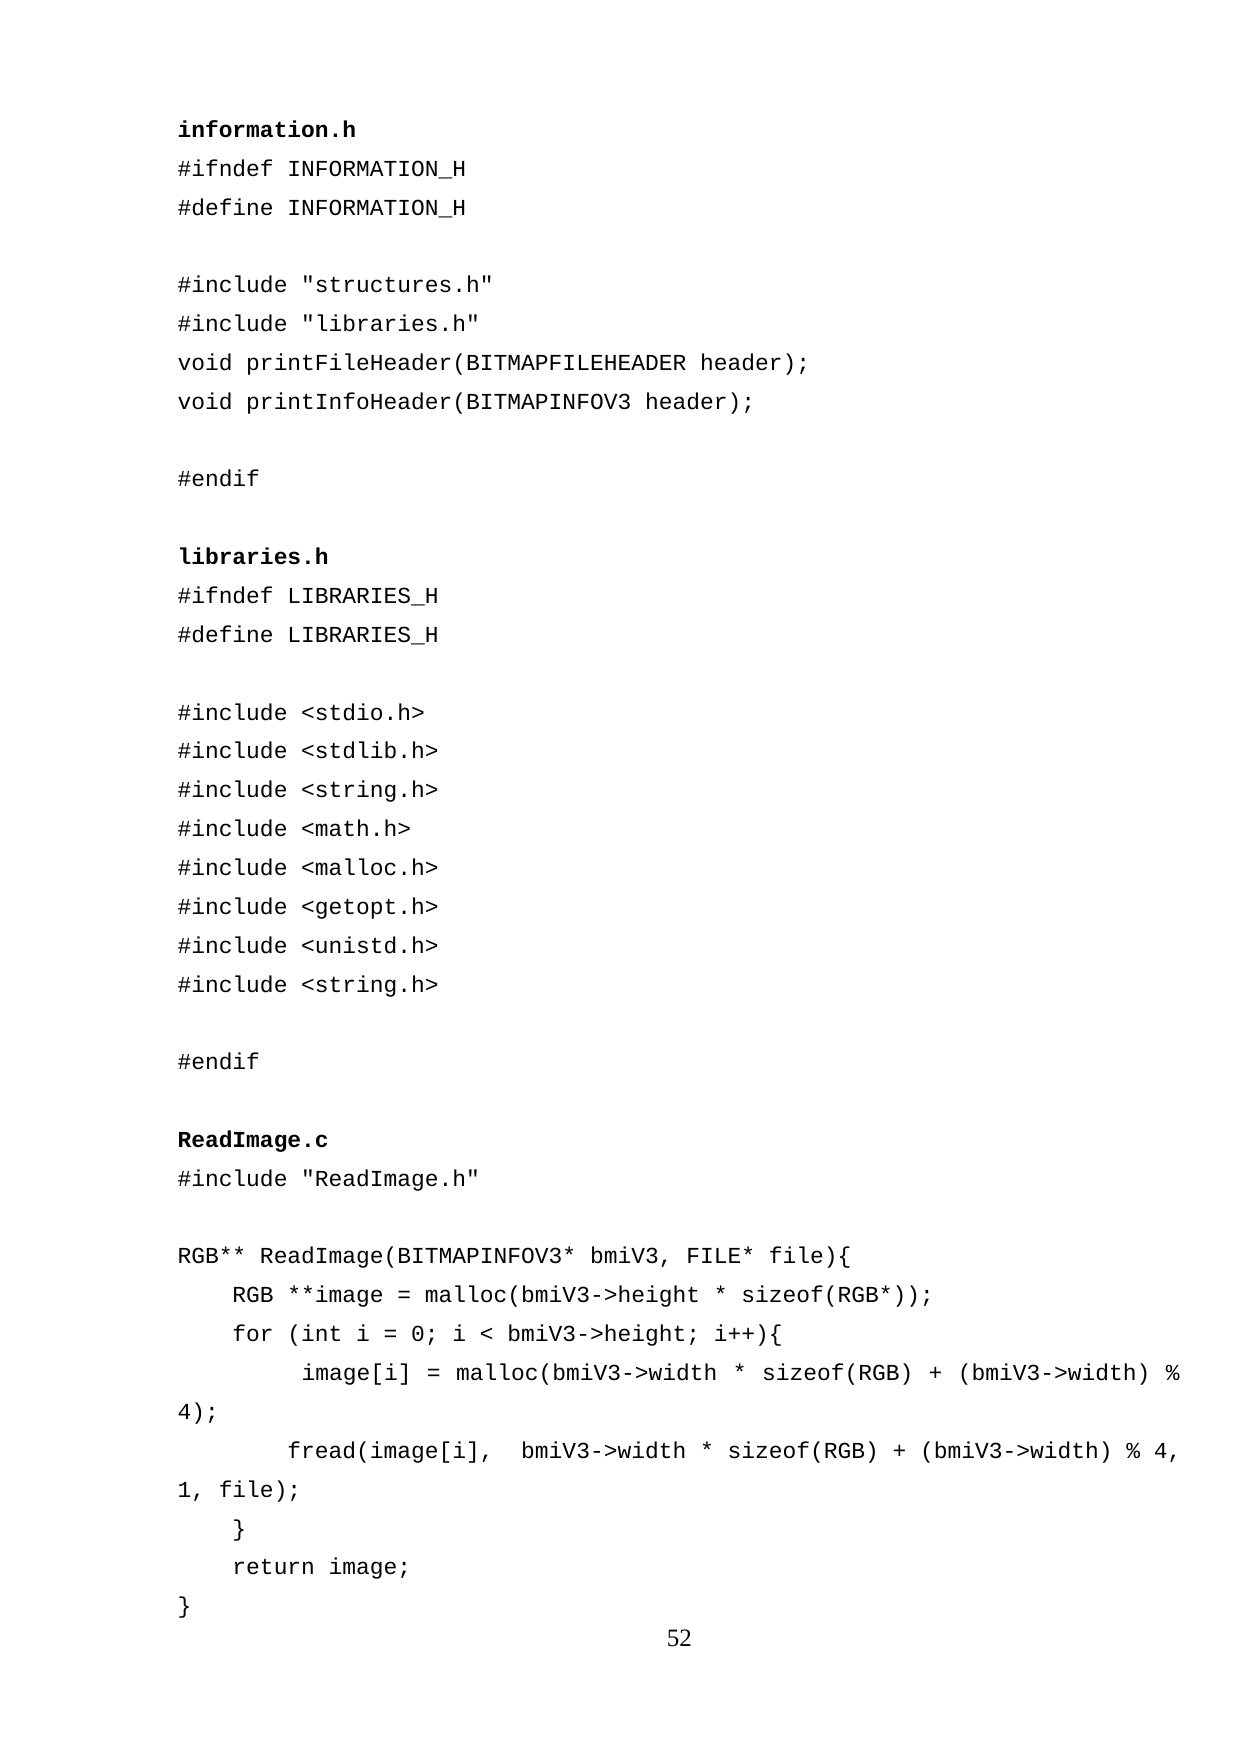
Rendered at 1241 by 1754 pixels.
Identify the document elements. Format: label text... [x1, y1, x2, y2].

text libraries.h [177, 546, 1181, 571]
text void printFileHeader(BITMAPFILEHEADER header); [177, 351, 1181, 377]
text #include <malloc.h> [177, 856, 1181, 882]
text #include <stdio.h> [177, 701, 1181, 727]
text #include <math.h> [177, 817, 1181, 843]
text #include "libraries.h" [177, 312, 1181, 338]
text #include <unistd.h> [177, 934, 1181, 960]
text #ifndef INFORMATION_H [177, 157, 1181, 183]
text RGB** ReadImage(BITMAPINFOV3* bmiV3, FILE* file){ [177, 1245, 1181, 1271]
text void printInfoHeader(BITMAPINFOV3 header); [177, 390, 1181, 416]
text #include "structures.h" [177, 273, 1181, 299]
text #include <string.h> [177, 973, 1181, 999]
text fread(image[i], bmiV3->width * sizeof(RGB) + (bmiV3->width) % 4, 1, file); [177, 1439, 1181, 1504]
text #define LIBRARIES_H [177, 623, 1181, 649]
text #endif [177, 1051, 1181, 1077]
text ReadImage.c [177, 1128, 1181, 1154]
text #include "ReadImage.h" [177, 1167, 1181, 1193]
text #include <string.h> [177, 779, 1181, 804]
text for (int i = 0; i < bmiV3->height; i++){ [177, 1323, 1181, 1348]
text #include <stdlib.h> [177, 740, 1181, 766]
text #include <getopt.h> [177, 895, 1181, 921]
text return image; [177, 1556, 1181, 1582]
text information.h [177, 118, 1181, 144]
text } [177, 1594, 1181, 1621]
text RGB **image = malloc(bmiV3->height * sizeof(RGB*)); [177, 1284, 1181, 1310]
text } [177, 1517, 1181, 1543]
text #endif [177, 468, 1181, 494]
text #ifndef LIBRARIES_H [177, 584, 1181, 610]
text #define INFORMATION_H [177, 196, 1181, 222]
text image[i] = malloc(bmiV3->width * sizeof(RGB) + (bmiV3->width) % 4); [177, 1361, 1181, 1426]
